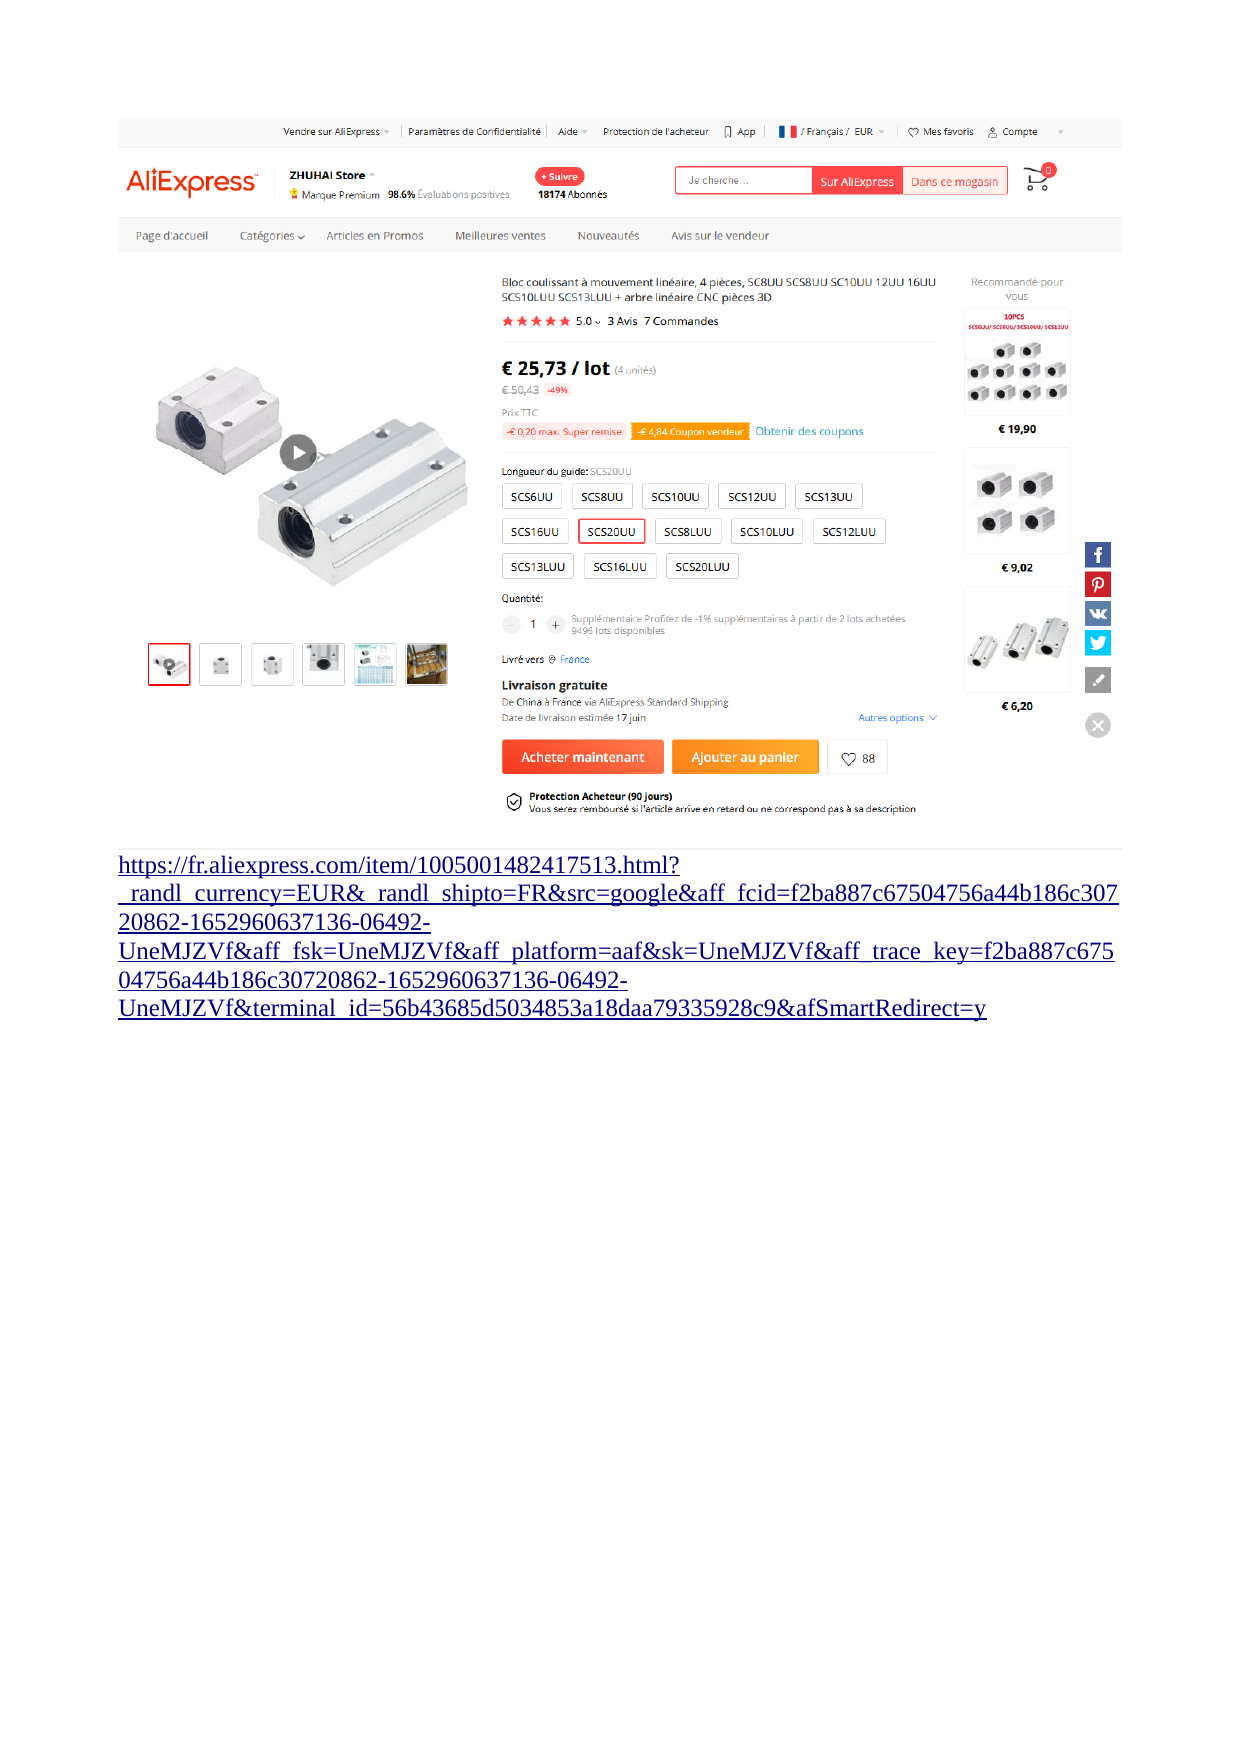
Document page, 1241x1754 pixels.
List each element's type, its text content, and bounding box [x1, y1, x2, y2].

text https://fr.aliexpress.com/item/1005001482417513.html?_randl_currency=EUR&_randl_shipto=FR&src=google&aff_fcid=f2ba887c67504756a44b186c30720862-1652960637136-06492-UneMJZVf&aff_fsk=UneMJZVf&aff_platform=aaf&sk=UneMJZVf&aff_trace_key=f2ba887c67504756a44b186c30720862-1652960637136-06492-UneMJZVf&terminal_id=56b43685d5034853a18daa79335928c9&afSmartRedirect=y [118, 850, 1122, 1022]
picture [118, 118, 1123, 850]
